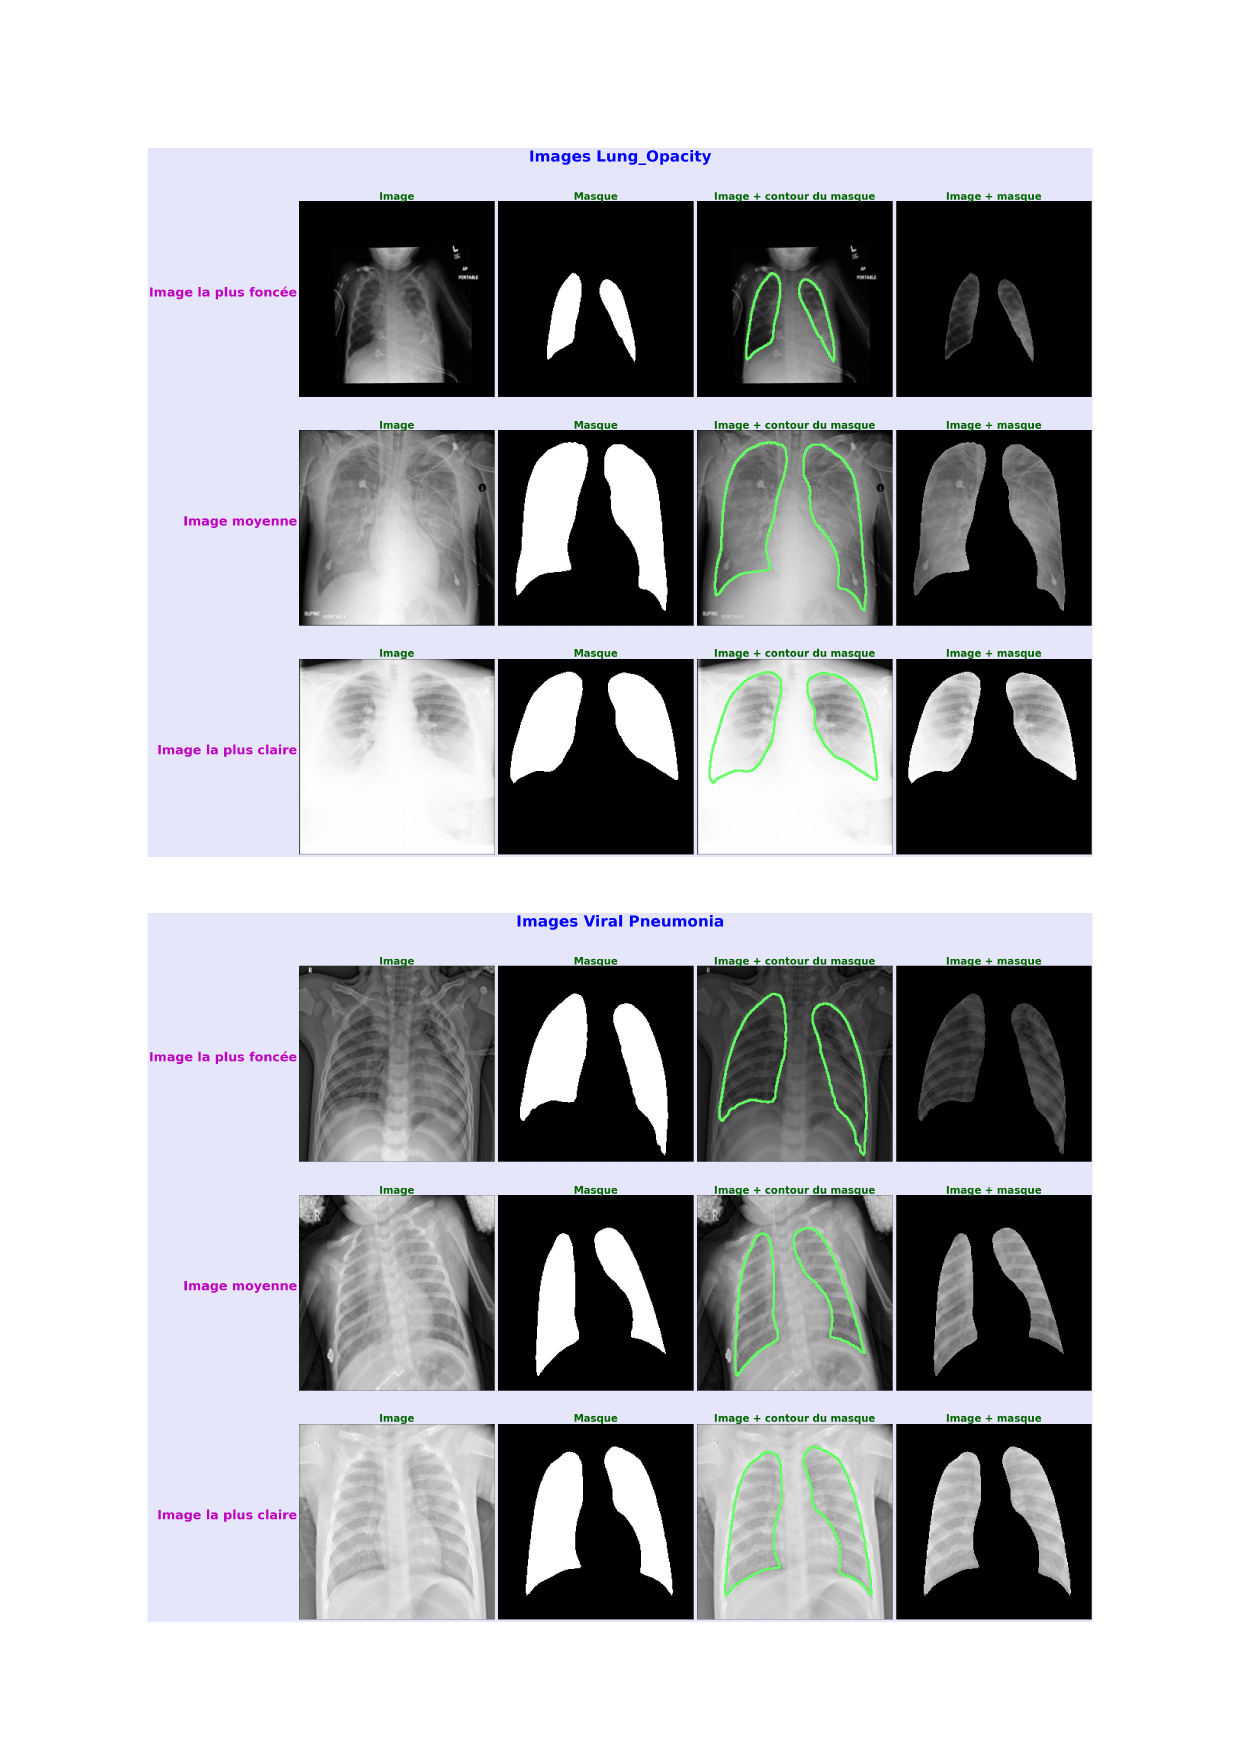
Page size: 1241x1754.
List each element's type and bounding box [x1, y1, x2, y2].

picture [147, 913, 1093, 1622]
picture [147, 148, 1093, 857]
